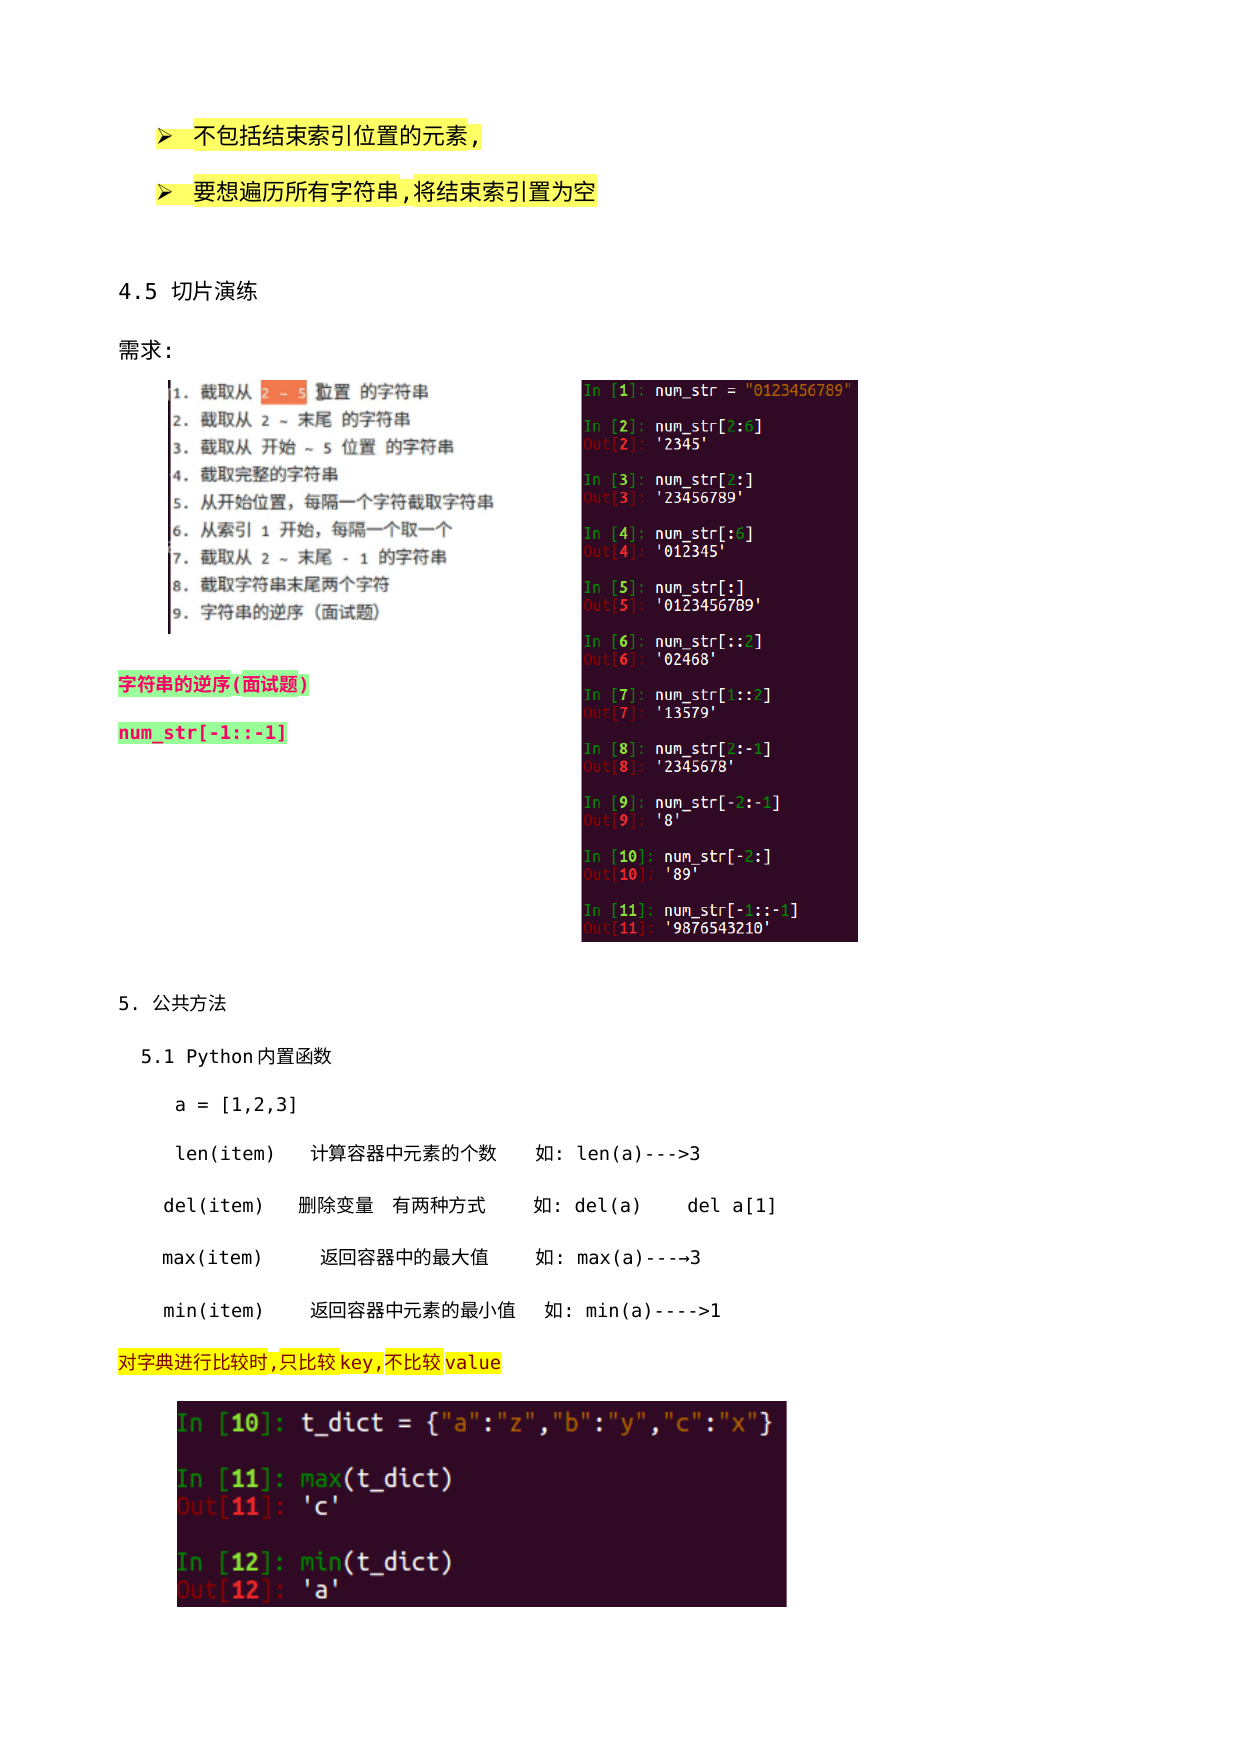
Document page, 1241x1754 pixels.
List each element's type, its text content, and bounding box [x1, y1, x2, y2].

list 要想遍历所有字符串,将结束索引置为空 [156, 174, 1122, 207]
text num_str[-1::-1] [118, 722, 581, 744]
text 字符串的逆序(面试题) [118, 670, 581, 697]
text del(item) 删除变量 有两种方式 如: del(a) del a[1] [118, 1191, 1122, 1218]
list 不包括结束索引位置的元素, [156, 118, 1122, 151]
text a = [1,2,3] [118, 1094, 1122, 1116]
text [858, 722, 1122, 744]
text 4.5 切片演练 [118, 274, 1122, 305]
text 需求: [118, 333, 1122, 364]
text 对字典进行比较时,只比较key,不比较value [118, 1348, 1122, 1375]
text 5. 公共方法 [118, 989, 1122, 1016]
text max(item) 返回容器中的最大值 如: max(a)---→3 [118, 1243, 1122, 1270]
picture [581, 380, 858, 942]
text 5.1 Python内置函数 [118, 1041, 1122, 1068]
text [858, 670, 1122, 697]
text len(item) 计算容器中元素的个数 如: len(a)--->3 [118, 1138, 1122, 1165]
text min(item) 返回容器中元素的最小值 如: min(a)---->1 [118, 1295, 1122, 1323]
picture [177, 1401, 787, 1607]
picture [168, 380, 510, 634]
